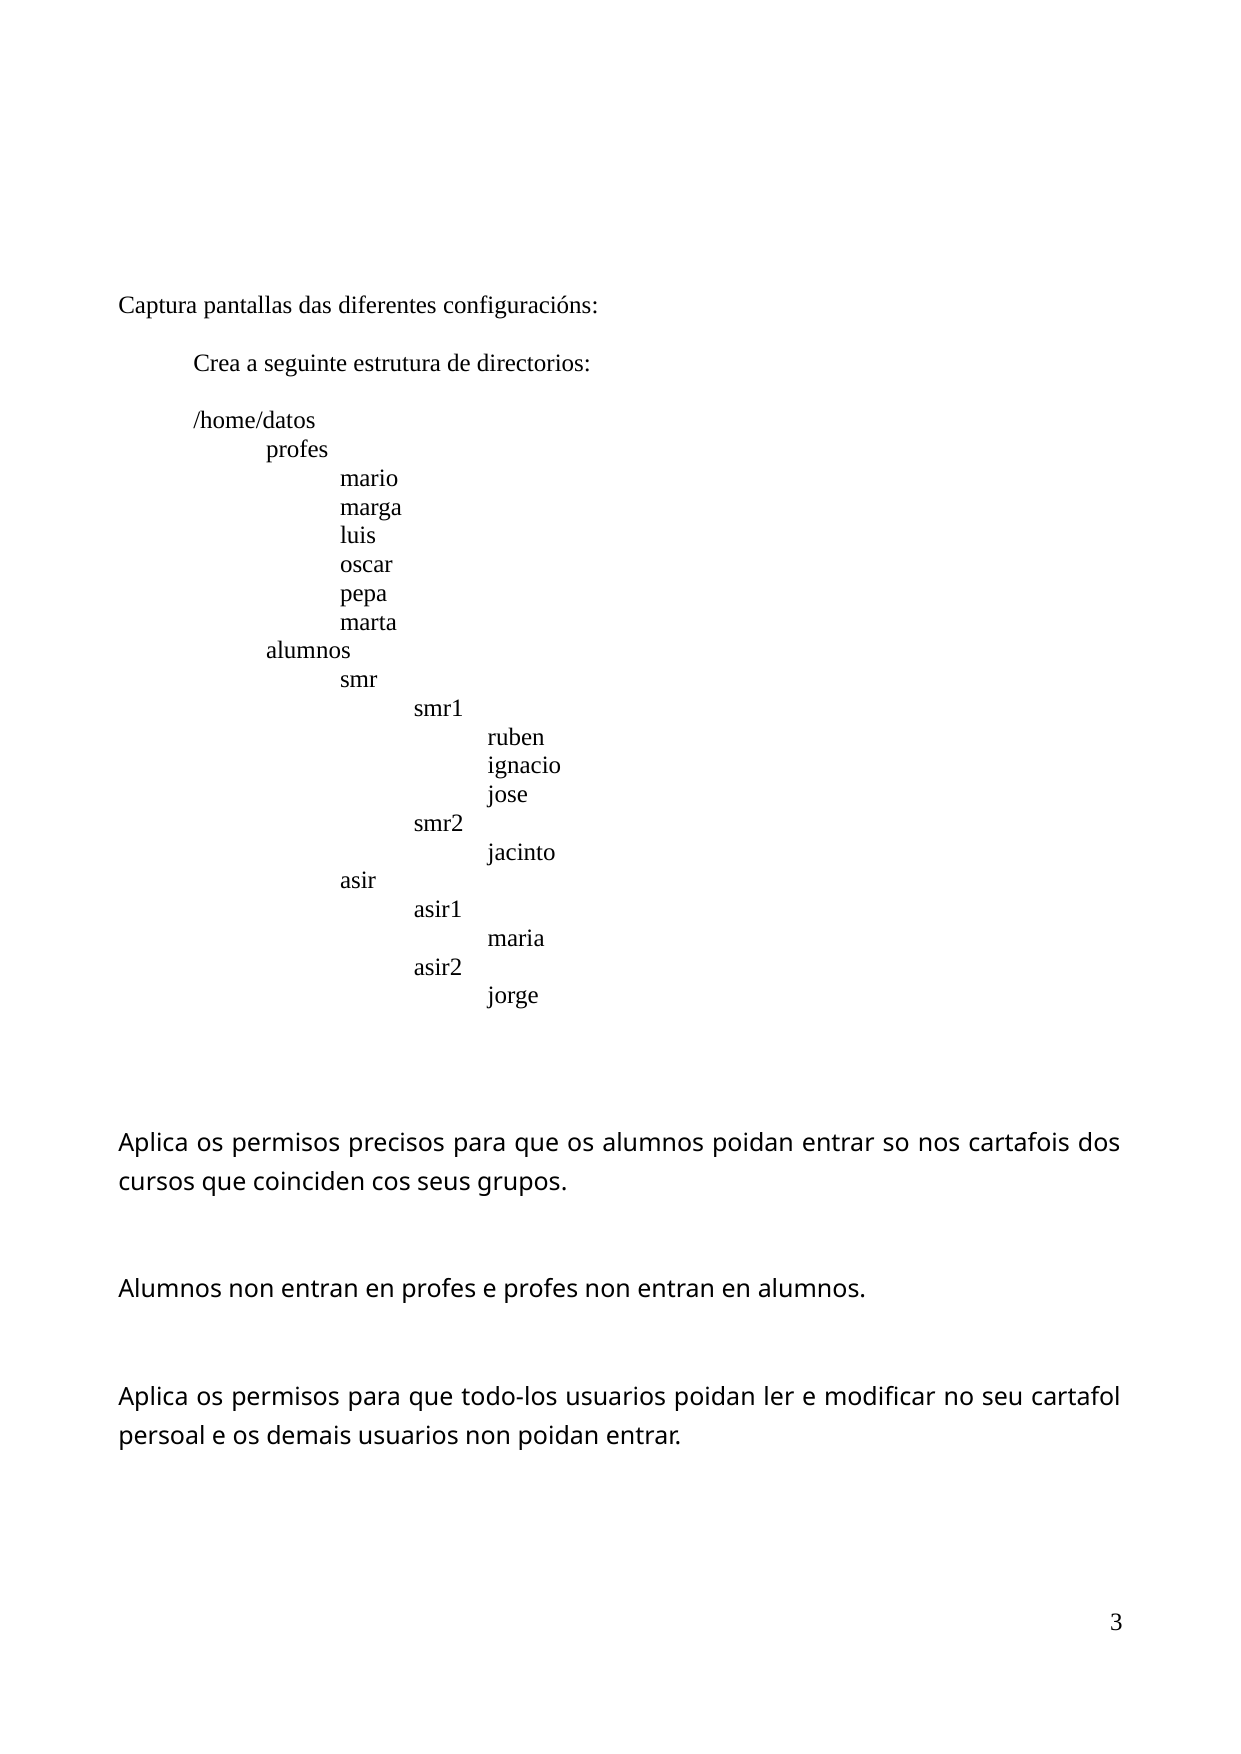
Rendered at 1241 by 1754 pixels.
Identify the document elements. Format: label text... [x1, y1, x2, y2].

text profes [118, 434, 1122, 463]
text jacinto [118, 837, 1122, 866]
text jose [118, 779, 1122, 808]
text smr [118, 664, 1122, 693]
text ignacio [118, 751, 1122, 779]
text asir2 [118, 952, 1122, 981]
text asir1 [118, 894, 1122, 923]
text luis [118, 521, 1122, 549]
text pepa [118, 578, 1122, 607]
text jorge [118, 981, 1122, 1009]
text /home/datos [118, 406, 1122, 434]
text marta [118, 607, 1122, 636]
text alumnos [118, 636, 1122, 664]
text Captura pantallas das diferentes configuracións: [118, 291, 1122, 319]
text maria [118, 923, 1122, 952]
text smr2 [118, 808, 1122, 837]
text Alumnos non entran en profes e profes non entran en alumnos. [118, 1271, 1122, 1305]
text asir [118, 866, 1122, 894]
text ruben [118, 722, 1122, 751]
text Crea a seguinte estrutura de directorios: [118, 348, 1122, 377]
text oscar [118, 549, 1122, 578]
text smr1 [118, 693, 1122, 722]
text Aplica os permisos precisos para que os alumnos poidan entrar so nos cartafois dos cursos que coinciden cos seus grupos. [118, 1124, 1122, 1198]
text marga [118, 492, 1122, 521]
text Aplica os permisos para que todo-los usuarios poidan ler e modificar no seu cartafol persoal e os demais usuarios non poidan entrar. [118, 1378, 1122, 1452]
text mario [118, 463, 1122, 492]
